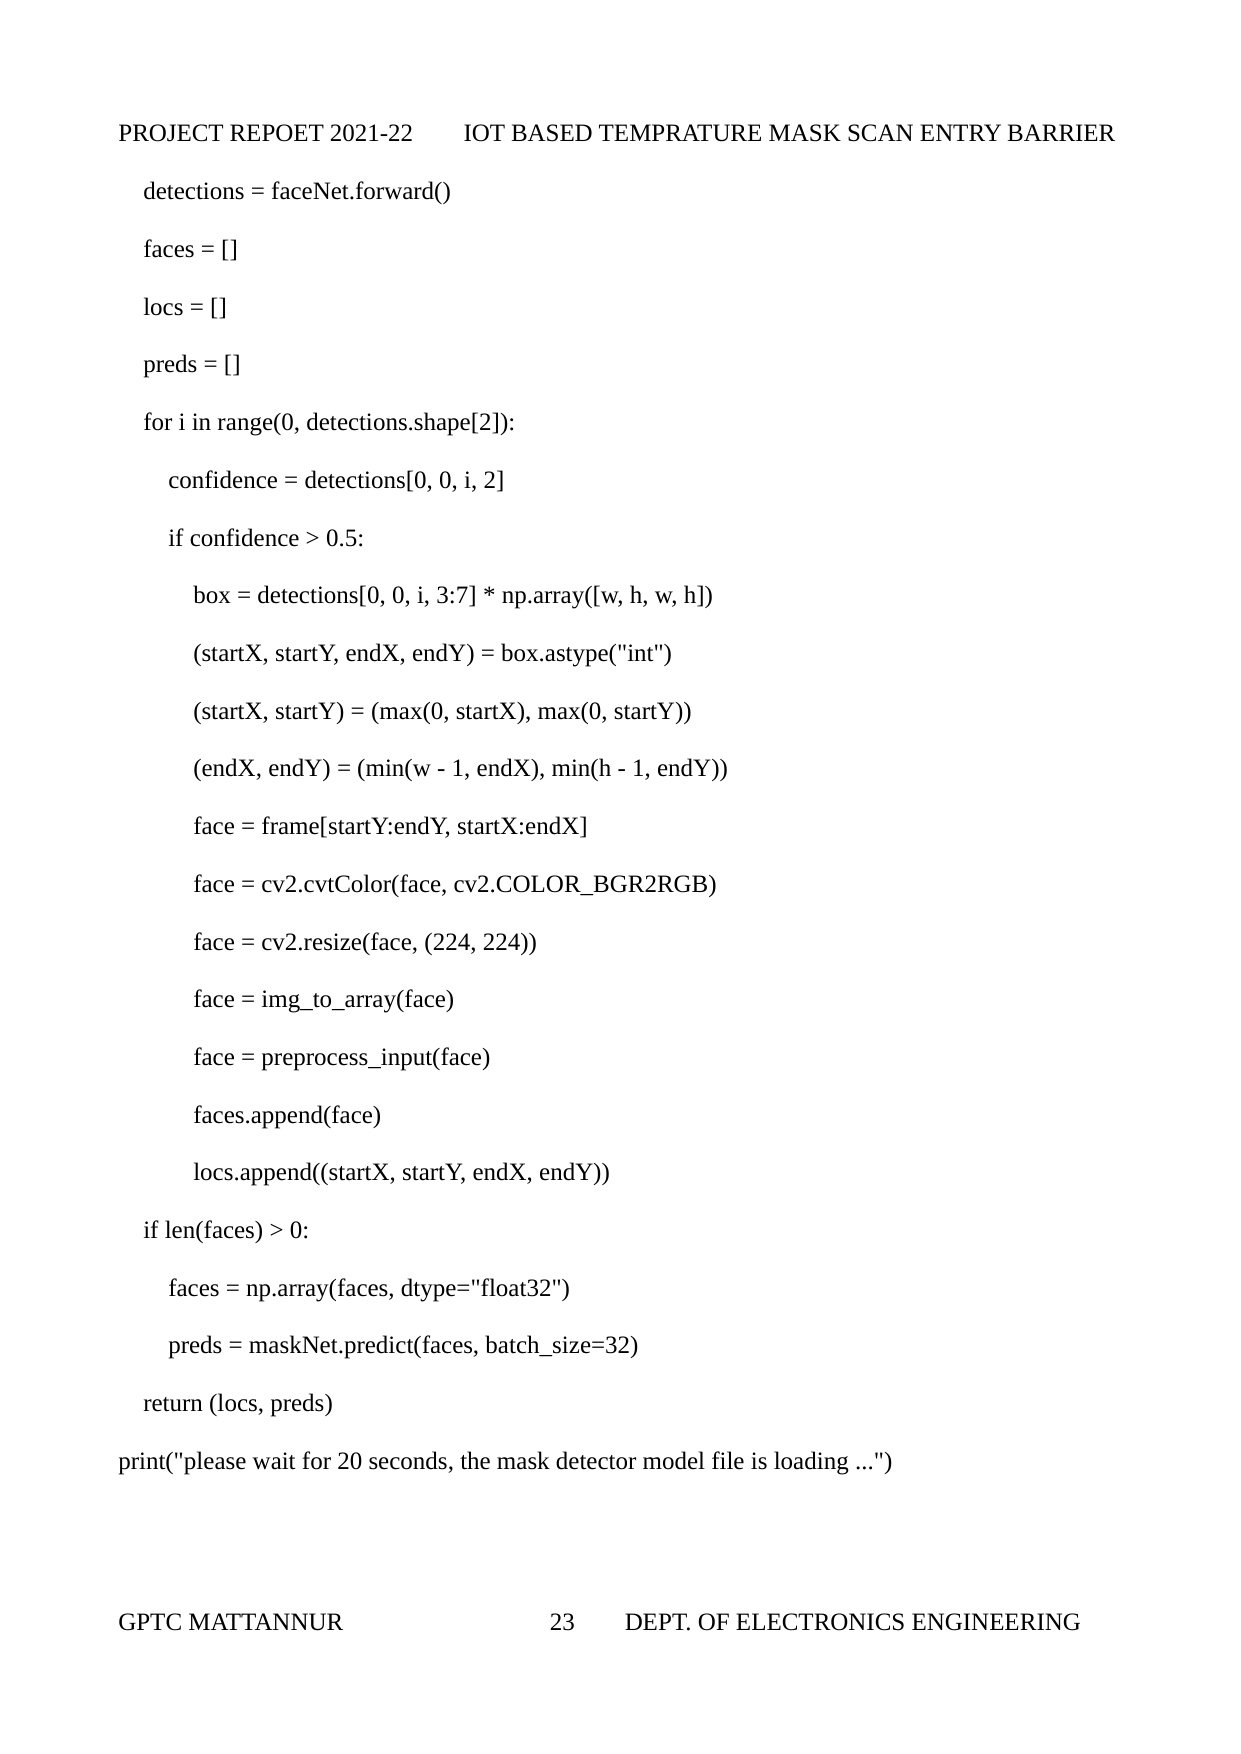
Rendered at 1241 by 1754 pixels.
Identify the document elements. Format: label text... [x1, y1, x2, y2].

text faces.append(face) [118, 1100, 1122, 1128]
text faces = np.array(faces, dtype="float32") [118, 1273, 1122, 1302]
text if len(faces) > 0: [118, 1215, 1122, 1244]
text confidence = detections[0, 0, i, 2] [118, 465, 1122, 494]
text detections = faceNet.forward() [118, 176, 1122, 205]
text (startX, startY, endX, endY) = box.astype("int") [118, 638, 1122, 667]
text if confidence > 0.5: [118, 523, 1122, 551]
text return (locs, preds) [118, 1388, 1122, 1417]
text face = frame[startY:endY, startX:endX] [118, 811, 1122, 840]
text locs.append((startX, startY, endX, endY)) [118, 1157, 1122, 1186]
text preds = [] [118, 349, 1122, 378]
text (startX, startY) = (max(0, startX), max(0, startY)) [118, 696, 1122, 724]
text (endX, endY) = (min(w - 1, endX), min(h - 1, endY)) [118, 753, 1122, 782]
text locs = [] [118, 292, 1122, 321]
text face = cv2.cvtColor(face, cv2.COLOR_BGR2RGB) [118, 869, 1122, 898]
text for i in range(0, detections.shape[2]): [118, 407, 1122, 436]
text print("please wait for 20 seconds, the mask detector model file is loading ...") [118, 1446, 1122, 1475]
text faces = [] [118, 234, 1122, 263]
text preds = maskNet.predict(faces, batch_size=32) [118, 1331, 1122, 1359]
text box = detections[0, 0, i, 3:7] * np.array([w, h, w, h]) [118, 580, 1122, 609]
text face = cv2.resize(face, (224, 224)) [118, 927, 1122, 955]
text face = preprocess_input(face) [118, 1042, 1122, 1071]
text face = img_to_array(face) [118, 984, 1122, 1013]
